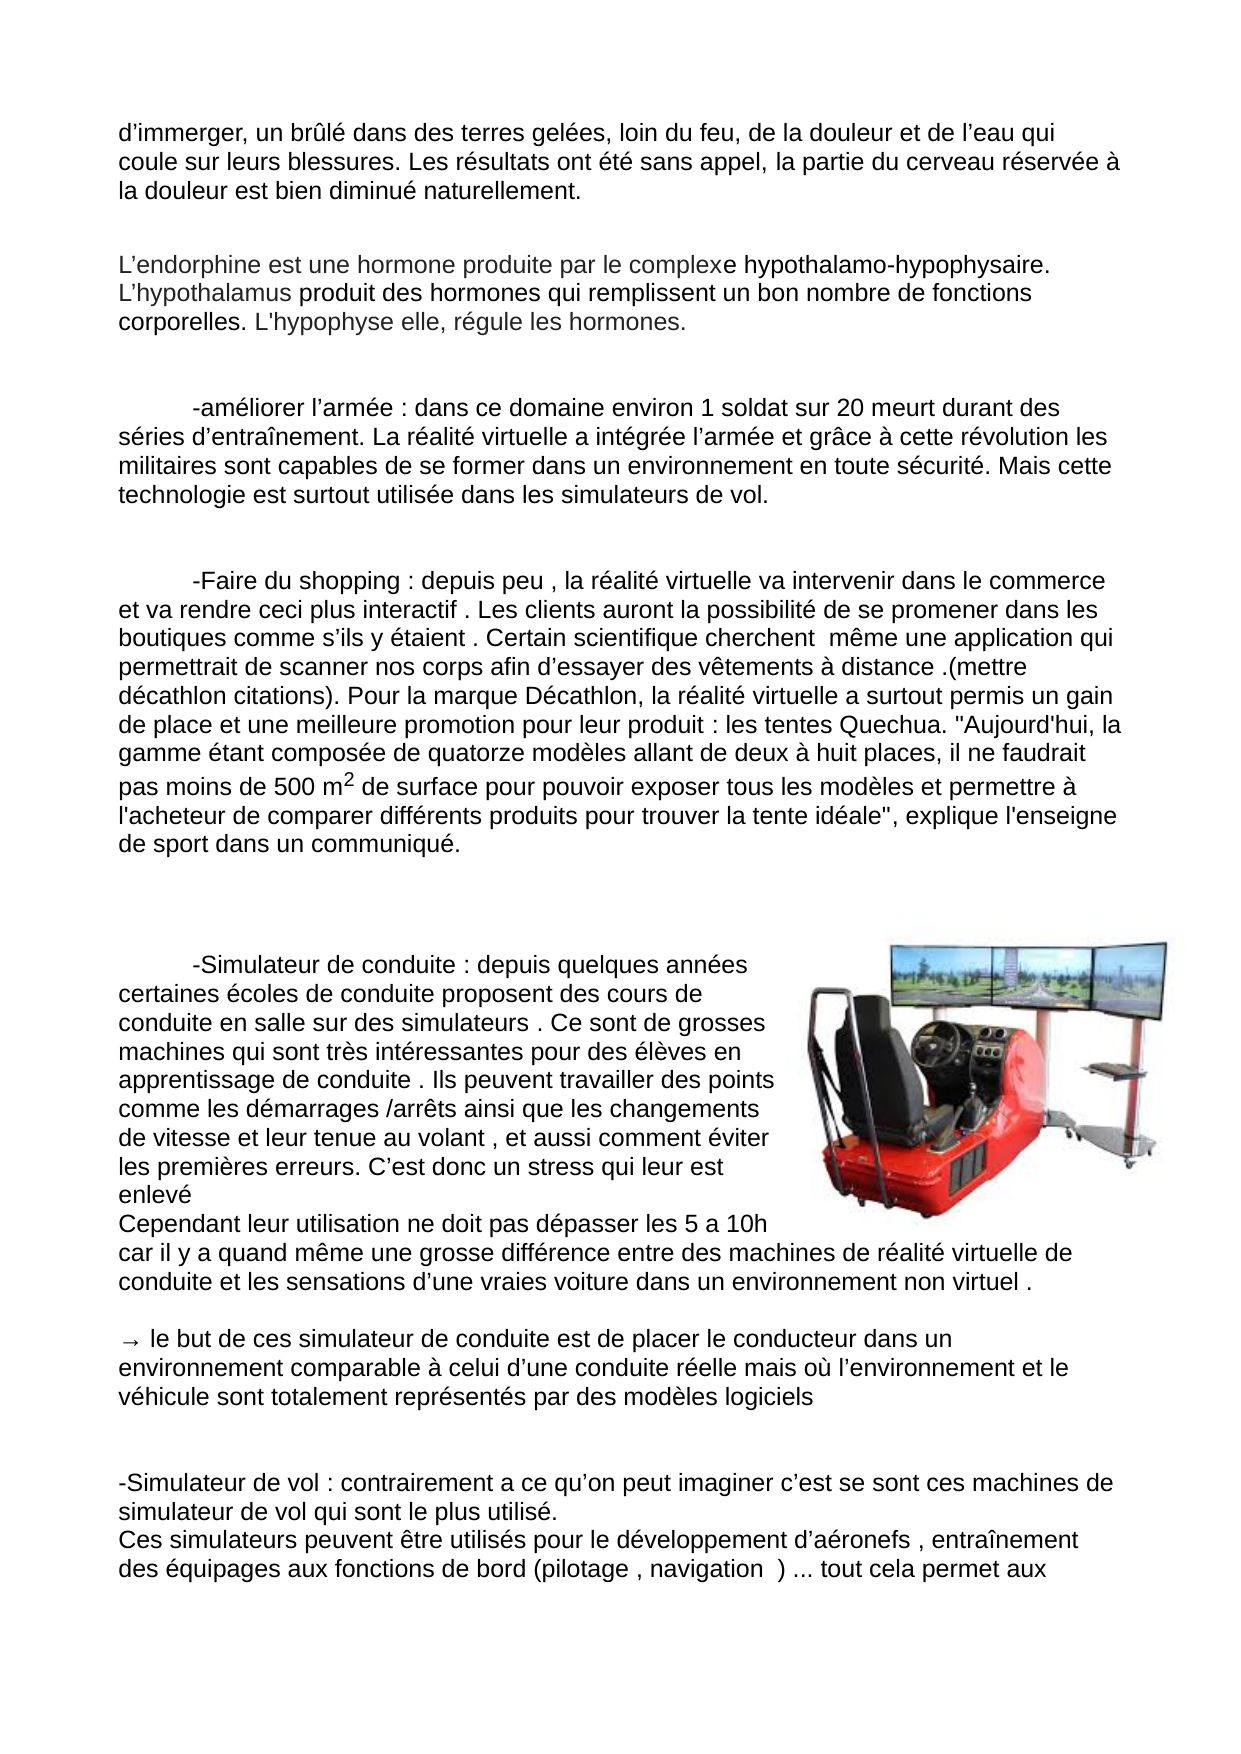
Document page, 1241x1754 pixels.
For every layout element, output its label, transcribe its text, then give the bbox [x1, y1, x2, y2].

text L’endorphine est une hormone produite par le complexe hypothalamo-hypophysaire. L’hypothalamus produit des hormones qui remplissent un bon nombre de fonctions corporelles. L'hypophyse elle, régule les hormones. [118, 250, 1122, 336]
text → le but de ces simulateur de conduite est de placer le conducteur dans un environnement comparable à celui d’une conduite réelle mais où l’environnement et le véhicule sont totalement représentés par des modèles logiciels [118, 1324, 1122, 1410]
text Cependant leur utilisation ne doit pas dépasser les 5 a 10h car il y a quand même une grosse différence entre des machines de réalité virtuelle de conduite et les sensations d’une vraies voiture dans un environnement non virtuel . [118, 1209, 1122, 1295]
picture [786, 925, 1186, 1235]
text Ces simulateurs peuvent être utilisés pour le développement d’aéronefs , entraînement des équipages aux fonctions de bord (pilotage , navigation ) ... tout cela permet aux [118, 1525, 1122, 1583]
text -améliorer l’armée : dans ce domaine environ 1 soldat sur 20 meurt durant des séries d’entraînement. La réalité virtuelle a intégrée l’armée et grâce à cette révolution les militaires sont capables de se former dans un environnement en toute sécurité. Mais cette technologie est surtout utilisée dans les simulateurs de vol. [118, 393, 1122, 508]
text -Simulateur de vol : contrairement a ce qu’on peut imaginer c’est se sont ces machines de simulateur de vol qui sont le plus utilisé. [118, 1468, 1122, 1525]
text d’immerger, un brûlé dans des terres gelées, loin du feu, de la douleur et de l’eau qui coule sur leurs blessures. Les résultats ont été sans appel, la partie du cerveau réservée à la douleur est bien diminué naturellement. [118, 118, 1122, 204]
text -Simulateur de conduite : depuis quelques années certaines écoles de conduite proposent des cours de conduite en salle sur des simulateurs . Ce sont de grosses machines qui sont très intéressantes pour des élèves en apprentissage de conduite . Ils peuvent travailler des points comme les démarrages /arrêts ainsi que les changements de vitesse et leur tenue au volant , et aussi comment éviter les premières erreurs. C’est donc un stress qui leur est enlevé [118, 950, 786, 1209]
text -Faire du shopping : depuis peu , la réalité virtuelle va intervenir dans le commerce et va rendre ceci plus interactif . Les clients auront la possibilité de se promener dans les boutiques comme s’ils y étaient . Certain scientifique cherchent même une application qui permettrait de scanner nos corps afin d’essayer des vêtements à distance .(mettre décathlon citations). Pour la marque Décathlon, la réalité virtuelle a surtout permis un gain de place et une meilleure promotion pour leur produit : les tentes Quechua. "Aujourd'hui, la gamme étant composée de quatorze modèles allant de deux à huit places, il ne faudrait pas moins de 500 m2 de surface pour pouvoir exposer tous les modèles et permettre à l'acheteur de comparer différents produits pour trouver la tente idéale", explique l'enseigne de sport dans un communiqué. [118, 566, 1122, 858]
